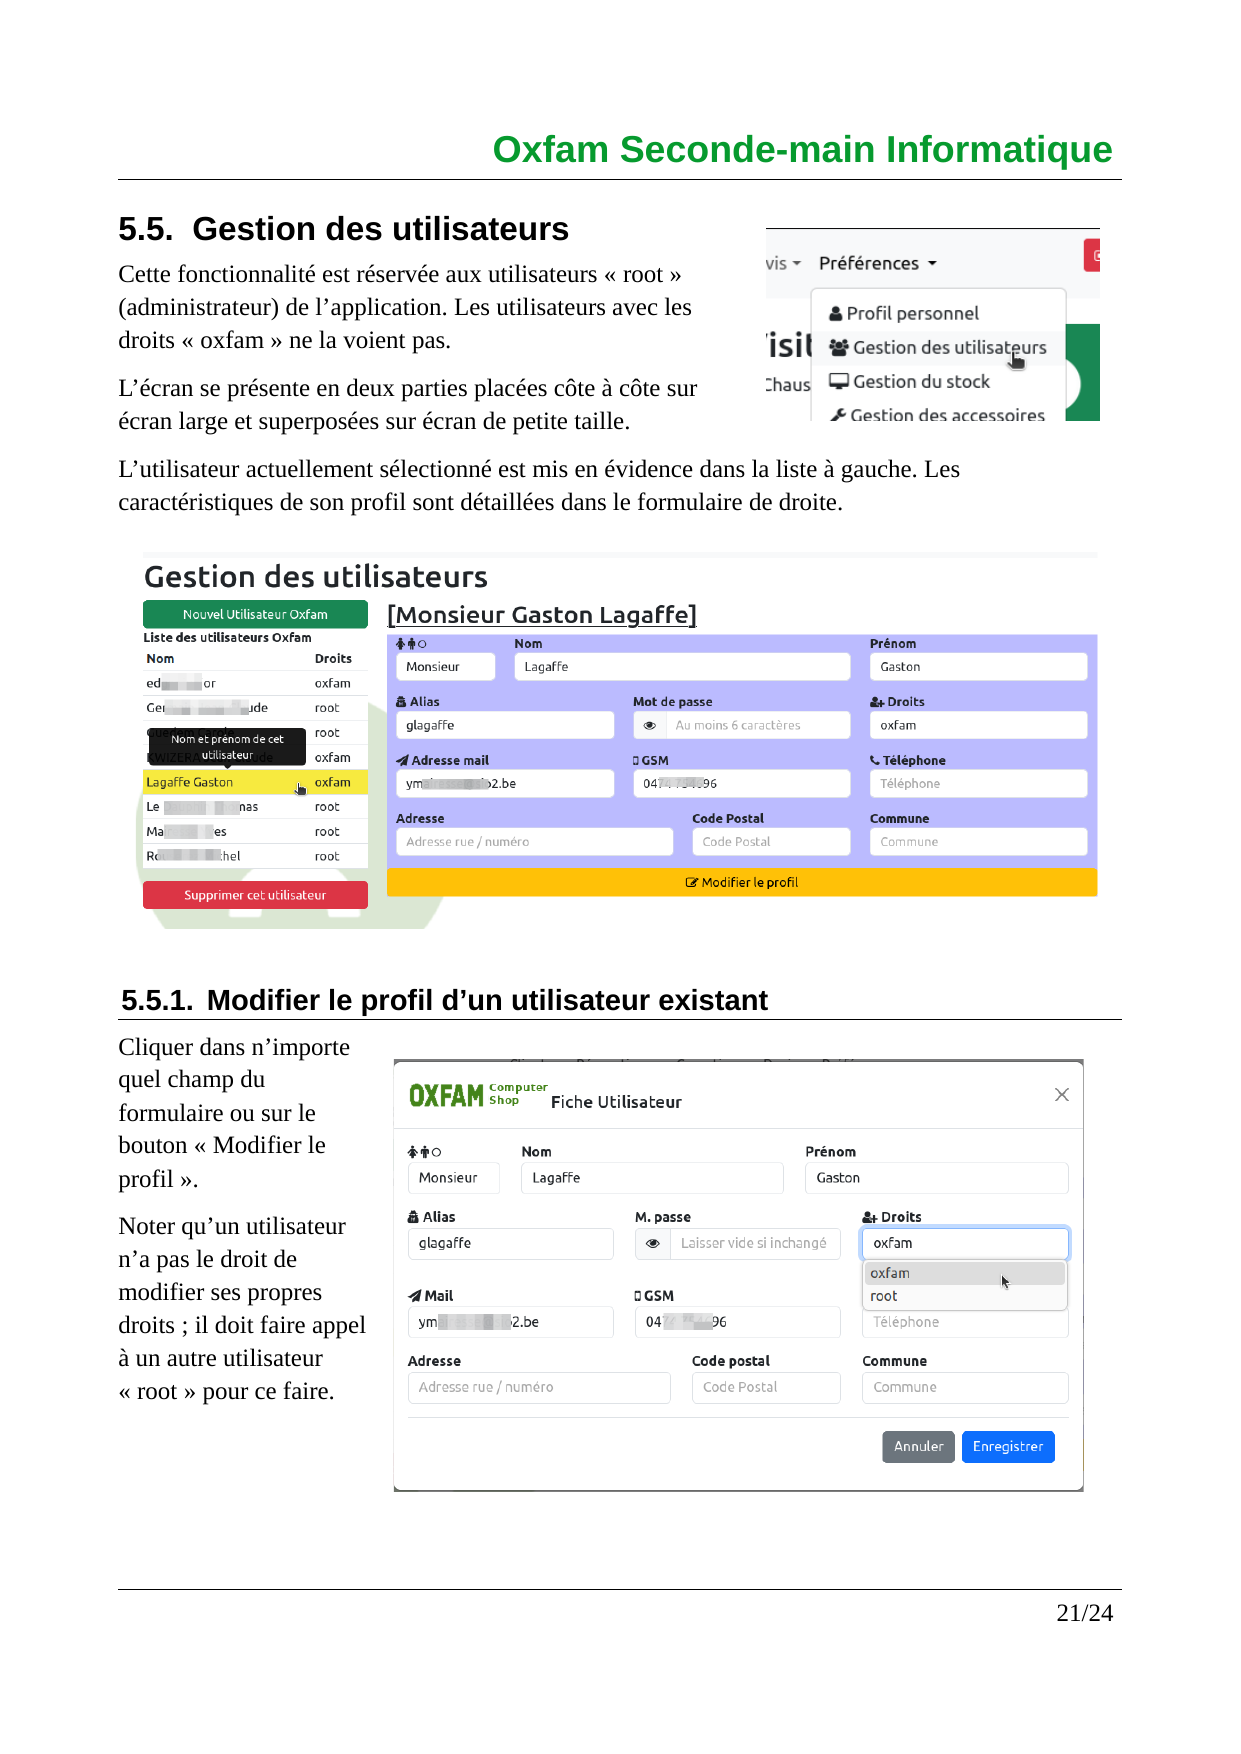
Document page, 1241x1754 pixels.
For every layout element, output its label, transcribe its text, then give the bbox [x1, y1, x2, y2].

text Noter qu’un utilisateur n’a pas le droit de modifier ses propres droits ; il doit faire appel à un autre utilisateur « root » pour ce faire. [118, 1211, 376, 1405]
subtitle Modifier le profil d’un utilisateur existant [118, 534, 1122, 1019]
text [1102, 1211, 1122, 1405]
picture [393, 1059, 1084, 1492]
picture [135, 552, 1105, 929]
text L’écran se présente en deux parties placées côte à côte sur écran large et superposées sur écran de petite taille. [118, 373, 748, 435]
picture [766, 228, 1100, 421]
text Cliquer dans n’importe quel champ du formulaire ou sur le bouton « Modifier le profil ». [118, 1032, 1122, 1510]
text L’utilisateur actuellement sélectionné est mis en évidence dans la liste à gauche. Les caractéristiques de son profil sont détaillées dans le formulaire de droite. [118, 454, 1122, 516]
subtitle Gestion des utilisateurs [118, 208, 1122, 438]
text Cette fonctionnalité est réservée aux utilisateurs « root » (administrateur) de l’application. Les utilisateurs avec les droits « oxfam » ne la voient pas. [118, 259, 748, 354]
